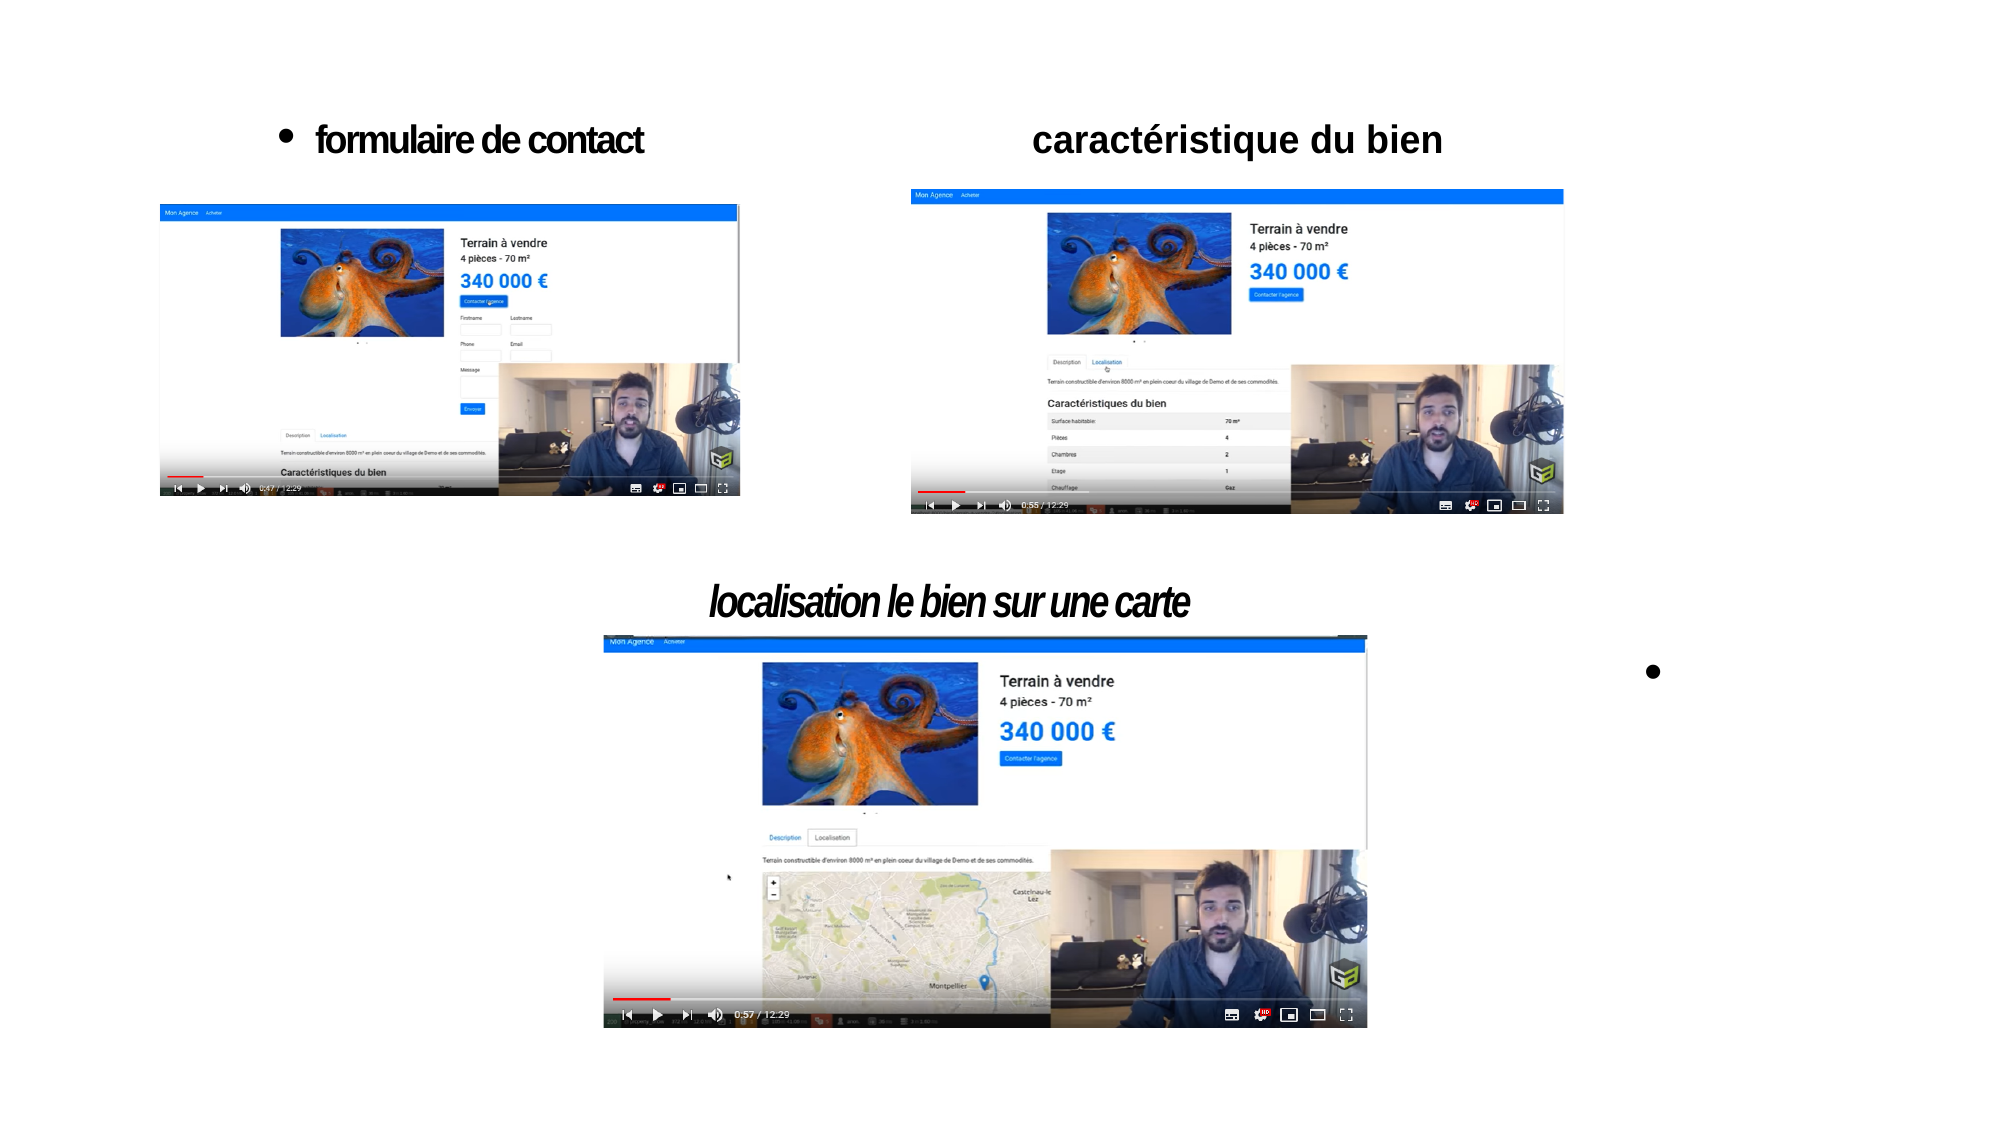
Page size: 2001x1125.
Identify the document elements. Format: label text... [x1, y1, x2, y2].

text forum) qui vous aidera à corriger [315, 938, 1971, 1029]
picture [158, 204, 741, 496]
list [277, 641, 603, 928]
list formulaire de contacto caractéristique du biendéveloppement en solo ou en équipe, un Framework est un outil puissant puisque tout est parfaitement organisé.localisation le bien sur une carte [277, 104, 1748, 627]
list Communauté : vous bénéficiez de l’appui de toute une communauté en ligne (support et [1368, 641, 1971, 928]
picture [911, 189, 1566, 514]
picture [603, 635, 1368, 1028]
